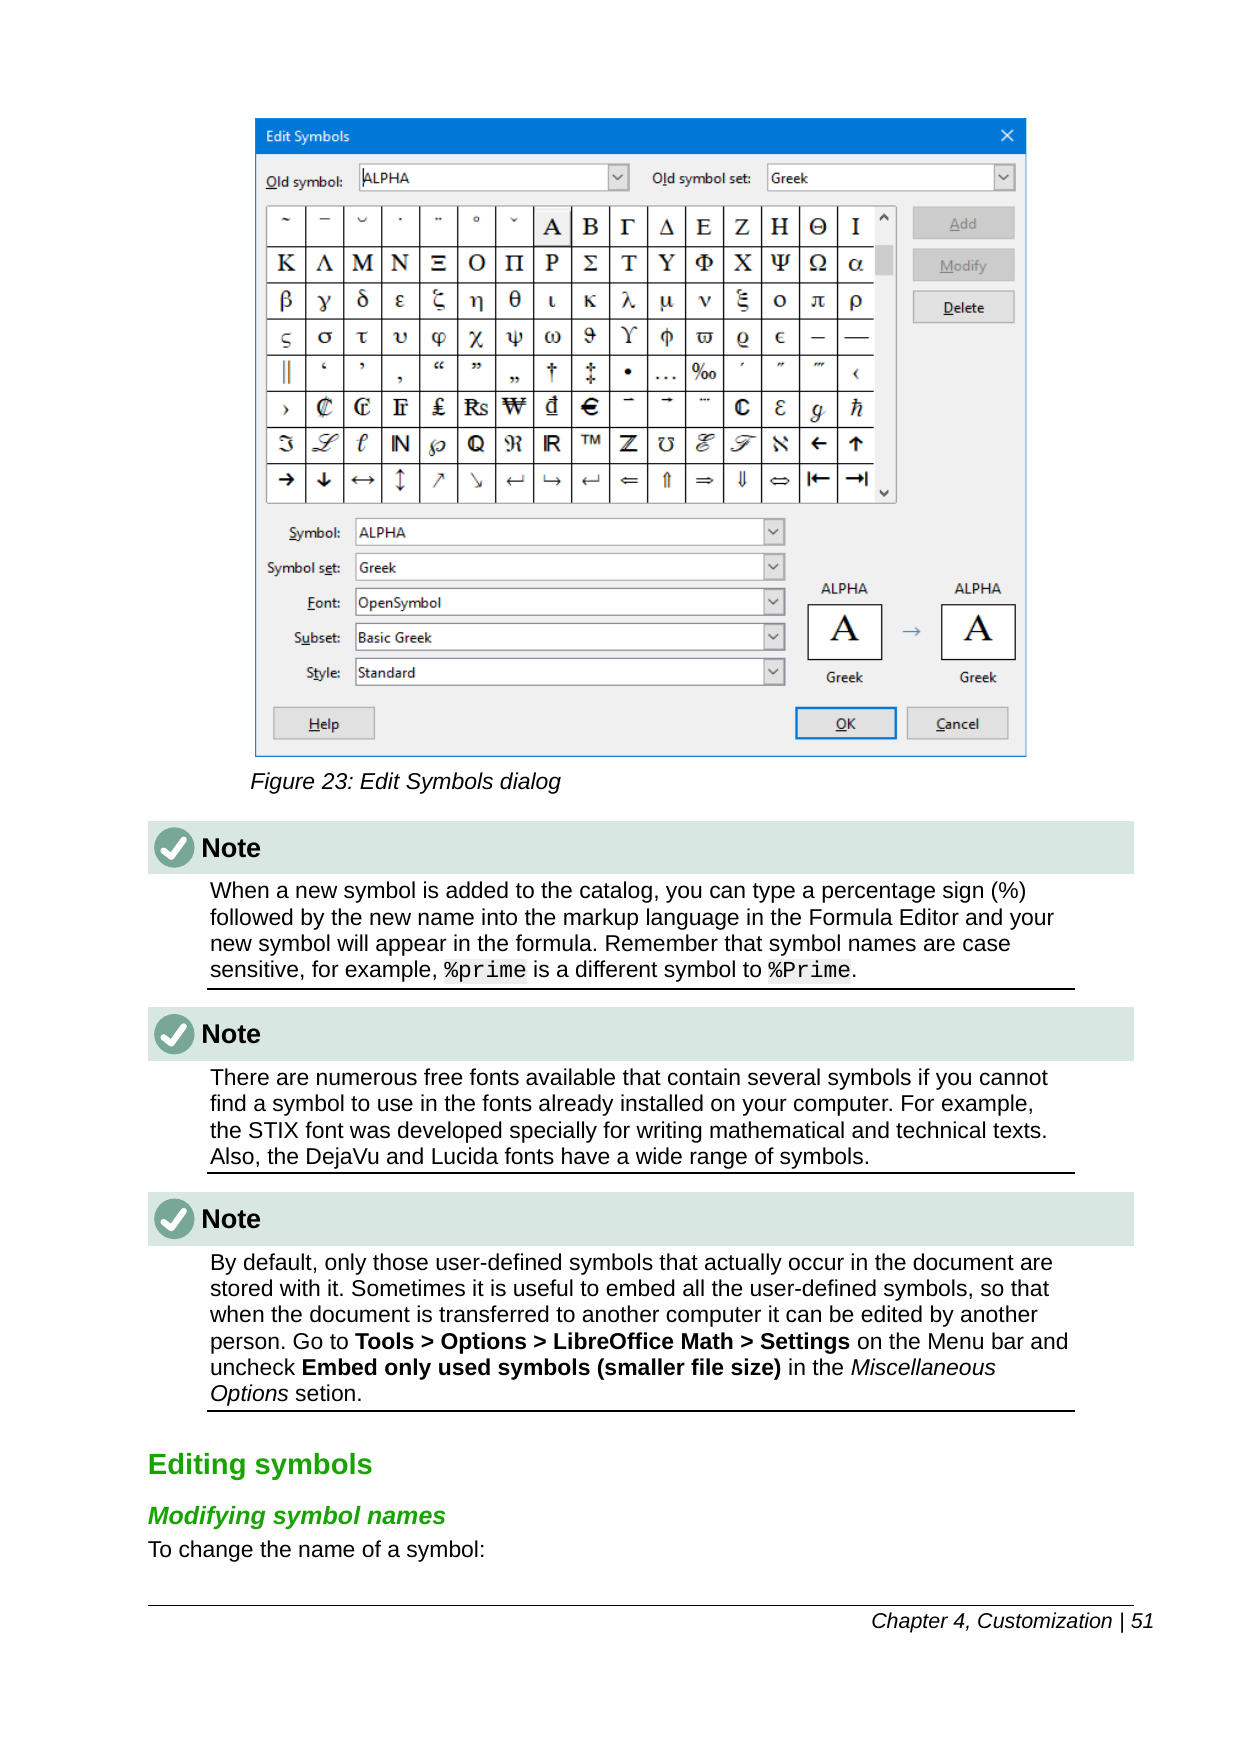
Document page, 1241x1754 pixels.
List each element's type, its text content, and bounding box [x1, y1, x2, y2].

subtitle Note [148, 1007, 1134, 1061]
text Figure 23: Edit Symbols dialog [250, 768, 1031, 794]
subtitle Modifying symbol names [148, 1501, 1134, 1530]
text To change the name of a symbol: [148, 1536, 1134, 1562]
text There are numerous free fonts available that contain several symbols if you cannot find a symbol to use in the fonts already installed on your computer. For example, the STIX font was developed specially for writing mathematical and technical texts. Also, the DejaVu and Lucida fonts have a wide range of symbols. [207, 1061, 1075, 1172]
subtitle Note [148, 1192, 1134, 1246]
subtitle Note [148, 821, 1134, 874]
picture [255, 118, 1027, 757]
text By default, only those user-defined symbols that actually occur in the document are stored with it. Sometimes it is useful to embed all the user-defined symbols, so that when the document is transferred to another computer it can be edited by another person. Go to Tools > Options > LibreOffice Math > Settings on the Menu bar and uncheck Embed only used symbols (smaller file size) in the Miscellaneous Options setion. [207, 1246, 1075, 1410]
text When a new symbol is added to the catalog, you can type a percentage sign (%) followed by the new name into the markup language in the Formula Editor and your new symbol will appear in the formula. Remember that symbol names are case sensitive, for example, %prime is a different symbol to %Prime. [207, 874, 1075, 988]
subtitle Editing symbols [148, 1447, 1134, 1481]
